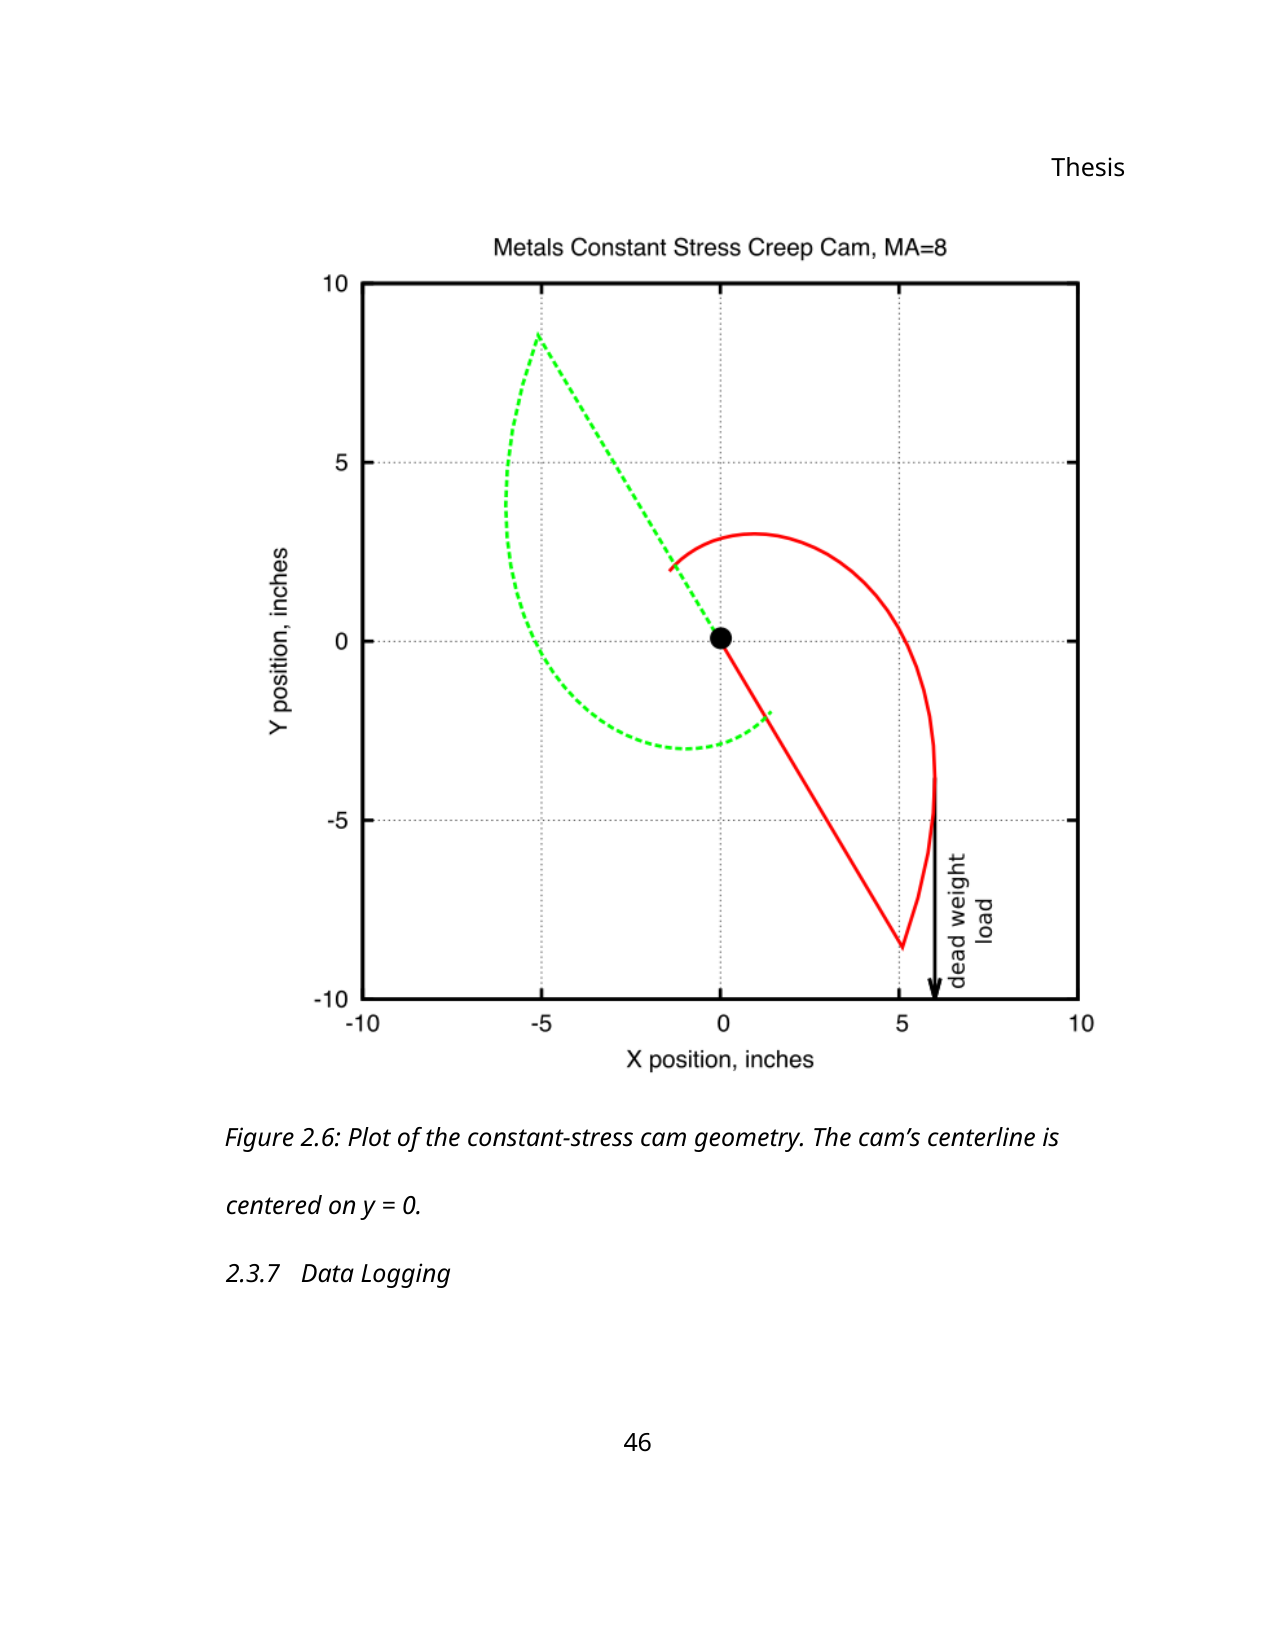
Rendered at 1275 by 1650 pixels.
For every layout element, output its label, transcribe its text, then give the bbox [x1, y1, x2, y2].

text Figure 2.6: Plot of the constant-stress cam geometry. The cam’s centerline is centered on y = 0. [224, 1120, 1125, 1222]
text 2.3.7 Data Logging [224, 1256, 1125, 1290]
picture [248, 225, 1102, 1075]
